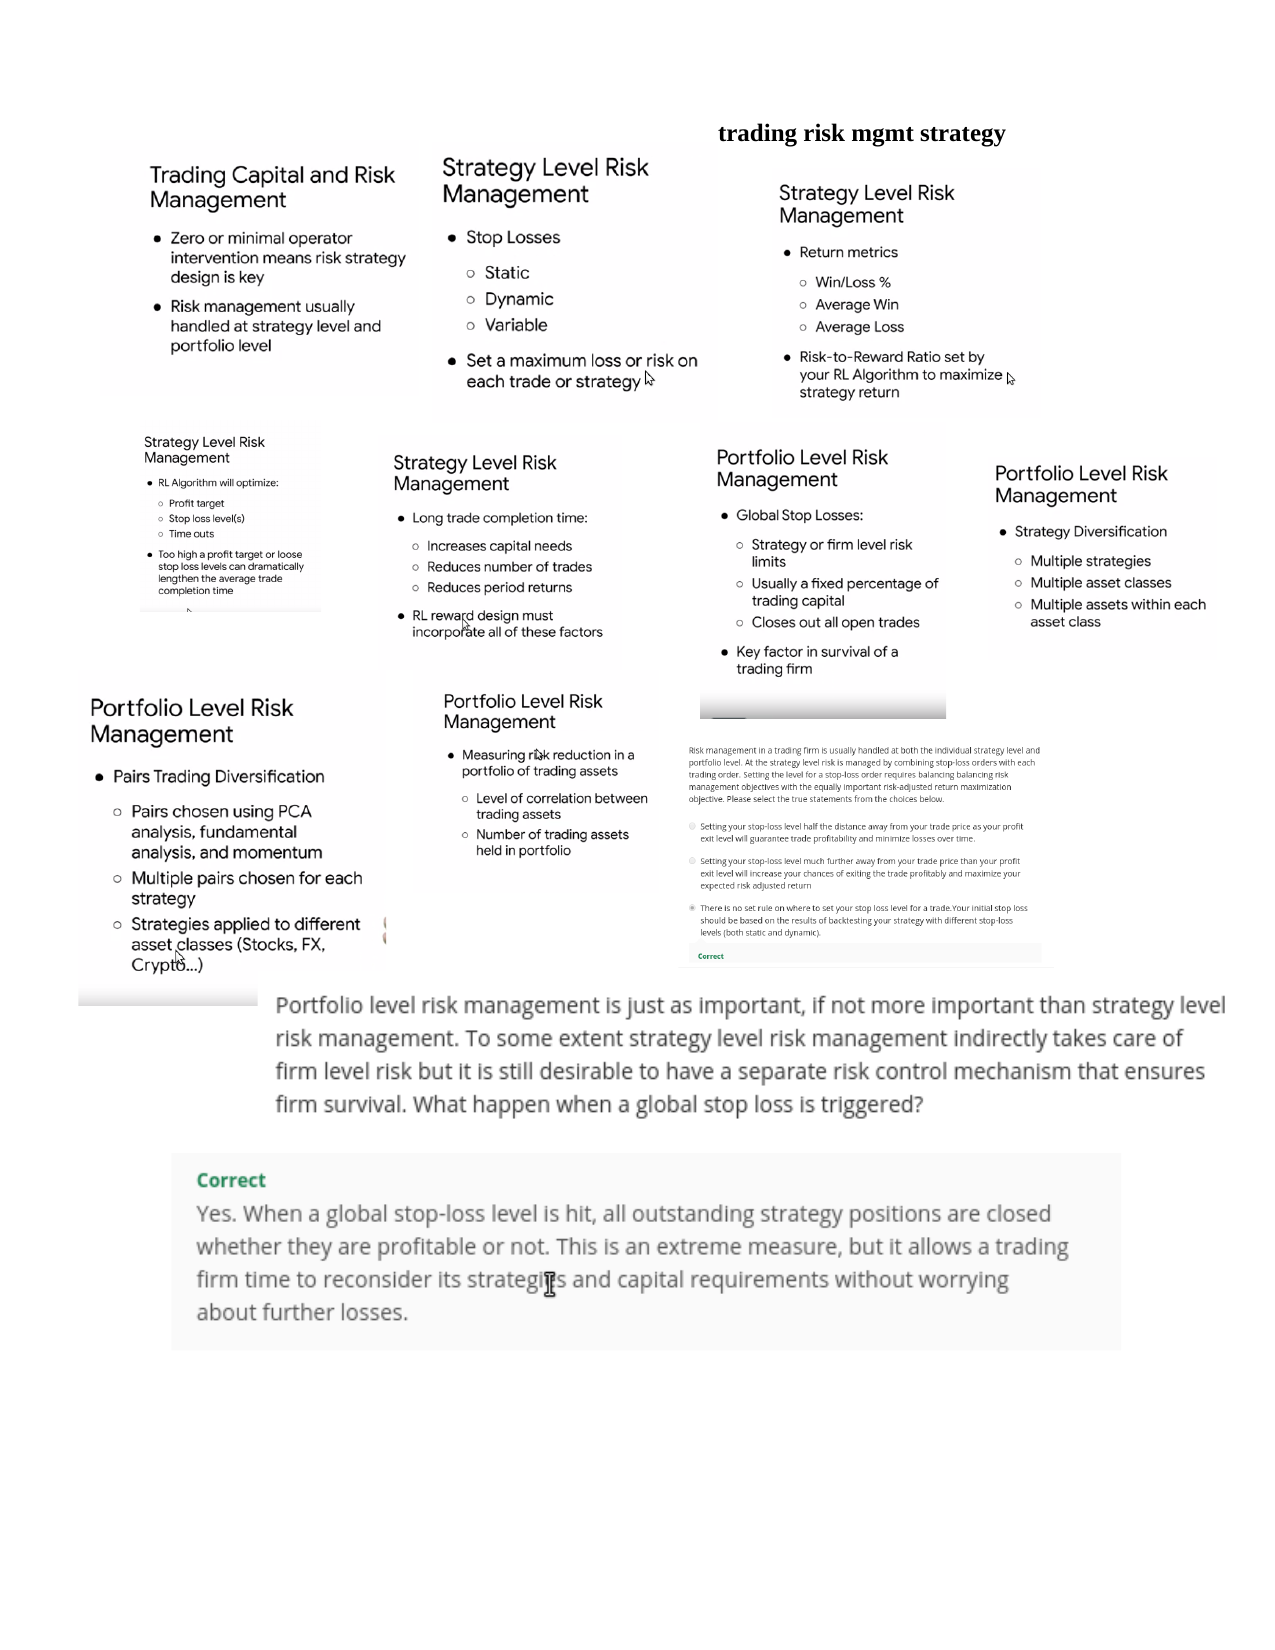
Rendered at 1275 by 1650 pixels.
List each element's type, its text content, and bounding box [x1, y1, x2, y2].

text trading risk mgmt strategy [118, 118, 1157, 147]
picture [153, 1153, 1122, 1413]
picture [771, 168, 1042, 418]
picture [99, 140, 420, 396]
picture [139, 420, 322, 612]
picture [987, 457, 1218, 660]
picture [78, 435, 1275, 1133]
picture [432, 142, 947, 719]
